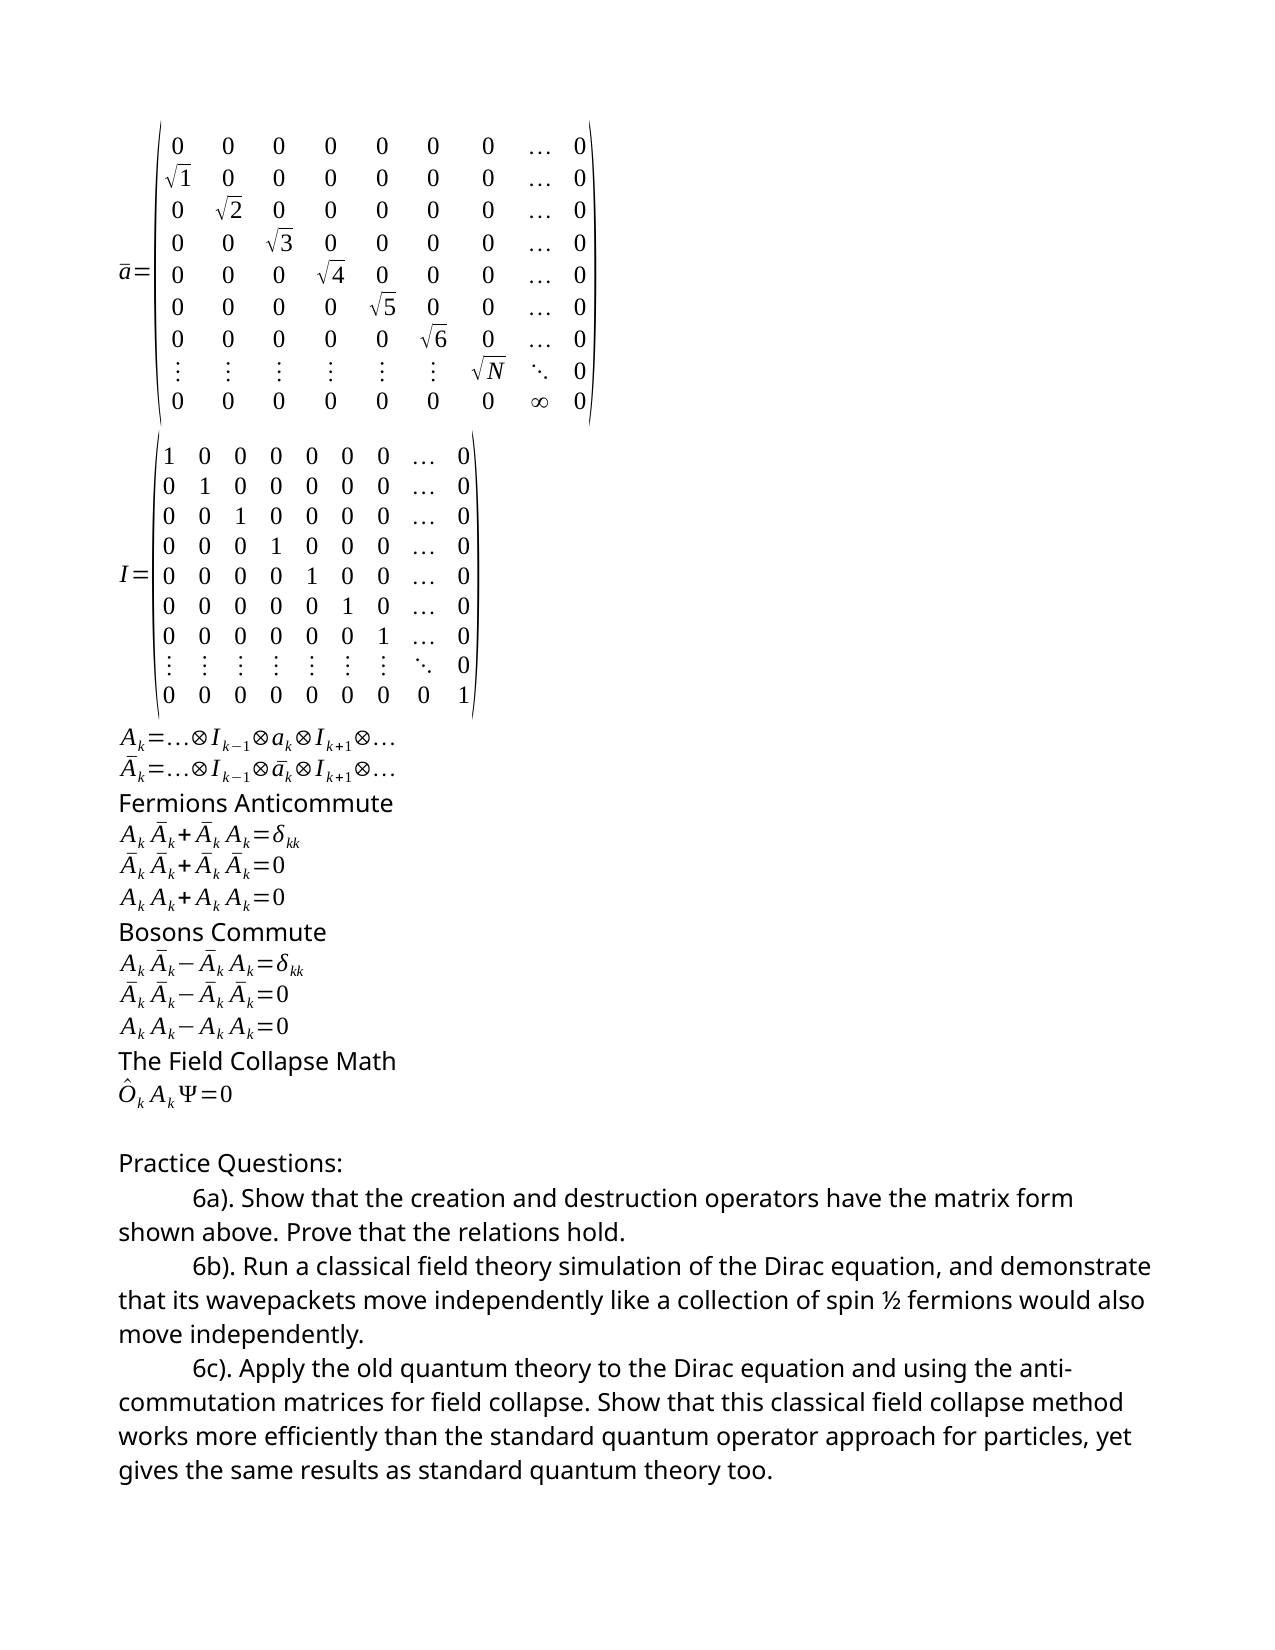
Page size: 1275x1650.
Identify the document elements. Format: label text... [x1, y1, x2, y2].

text Practice Questions: [118, 1146, 1157, 1180]
text 6c). Apply the old quantum theory to the Dirac equation and using the anti-commutation matrices for field collapse. Show that this classical field collapse method works more efficiently than the standard quantum operator approach for particles, yet gives the same results as standard quantum theory too. [118, 1351, 1157, 1487]
text The Field Collapse Math [118, 1043, 1157, 1077]
text Bosons Commute [118, 914, 1157, 949]
text 6b). Run a classical field theory simulation of the Dirac equation, and demonstrate that its wavepackets move independently like a collection of spin ½ fermions would also move independently. [118, 1248, 1157, 1351]
text 6a). Show that the creation and destruction operators have the matrix form shown above. Prove that the relations hold. [118, 1180, 1157, 1248]
text Fermions Anticommute [118, 786, 1157, 820]
